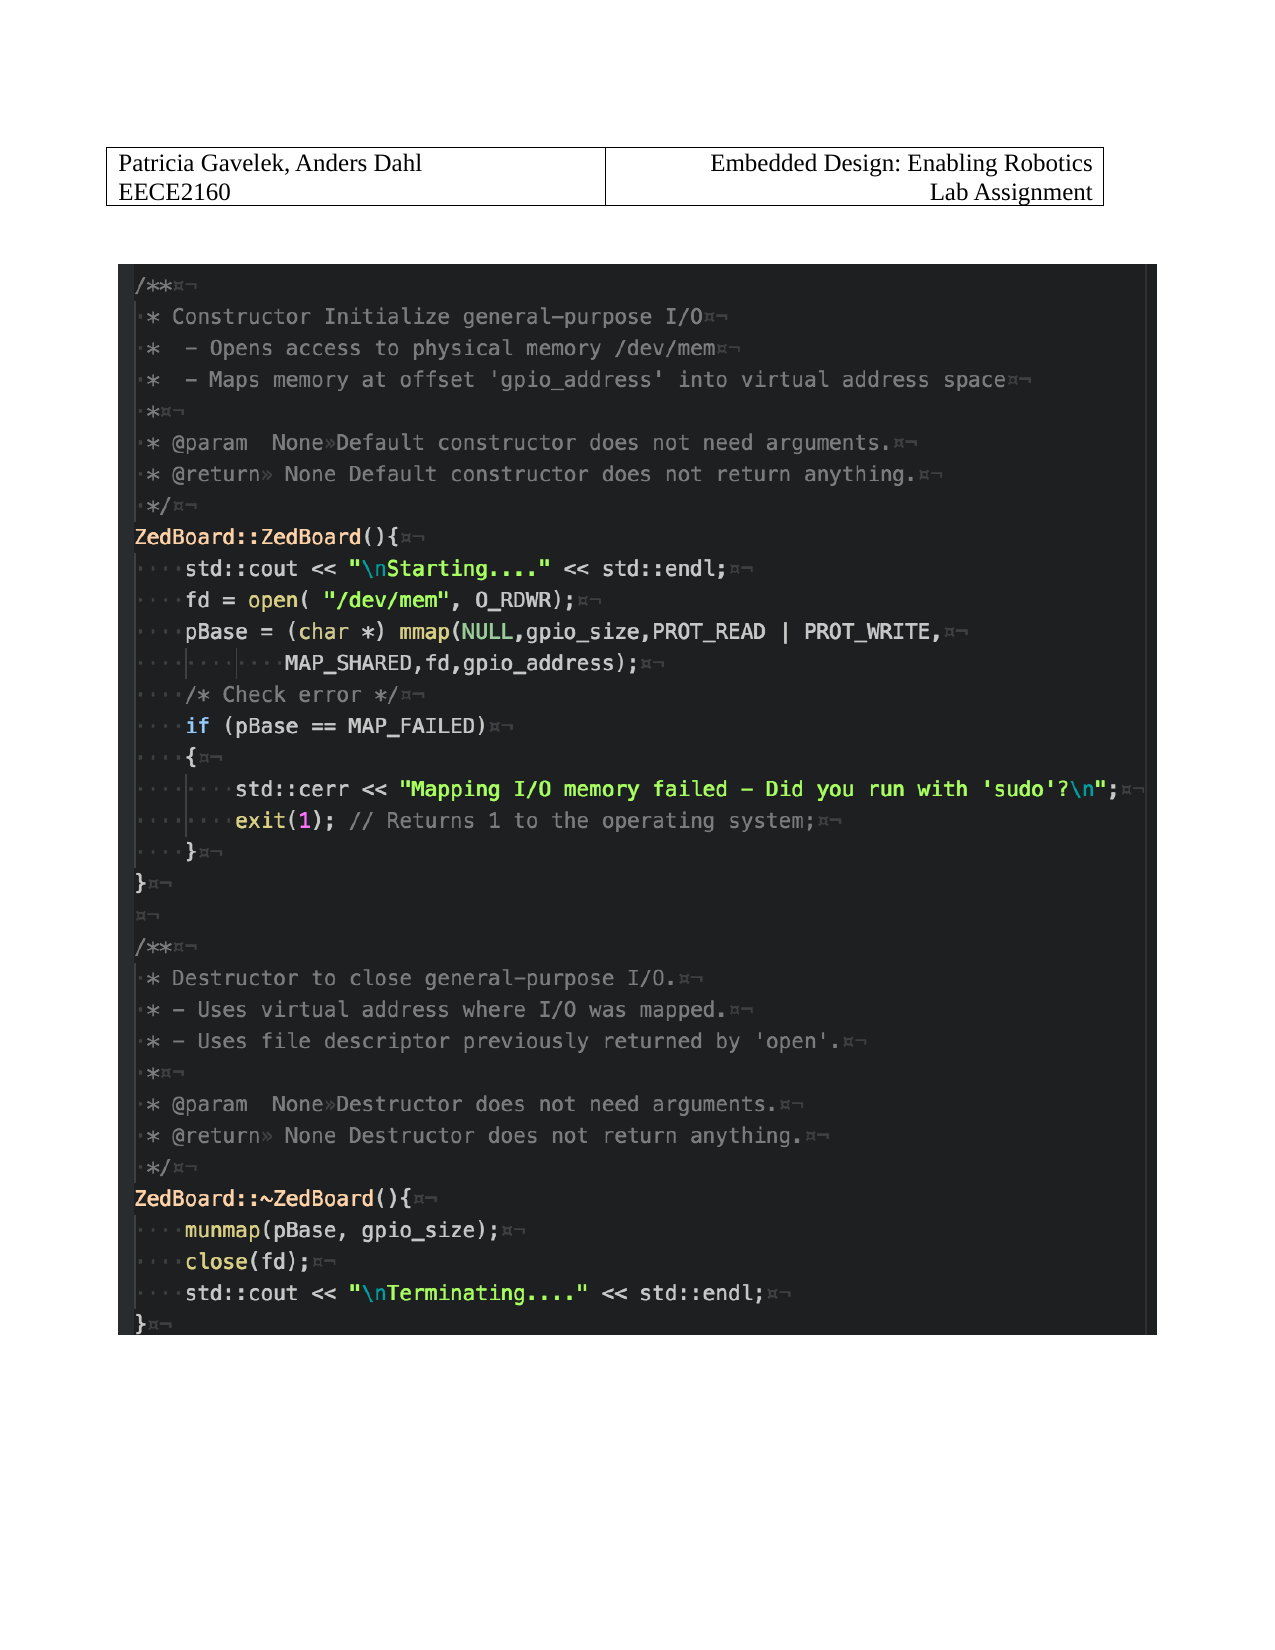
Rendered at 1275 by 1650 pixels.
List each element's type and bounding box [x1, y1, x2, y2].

picture [118, 264, 1157, 1335]
